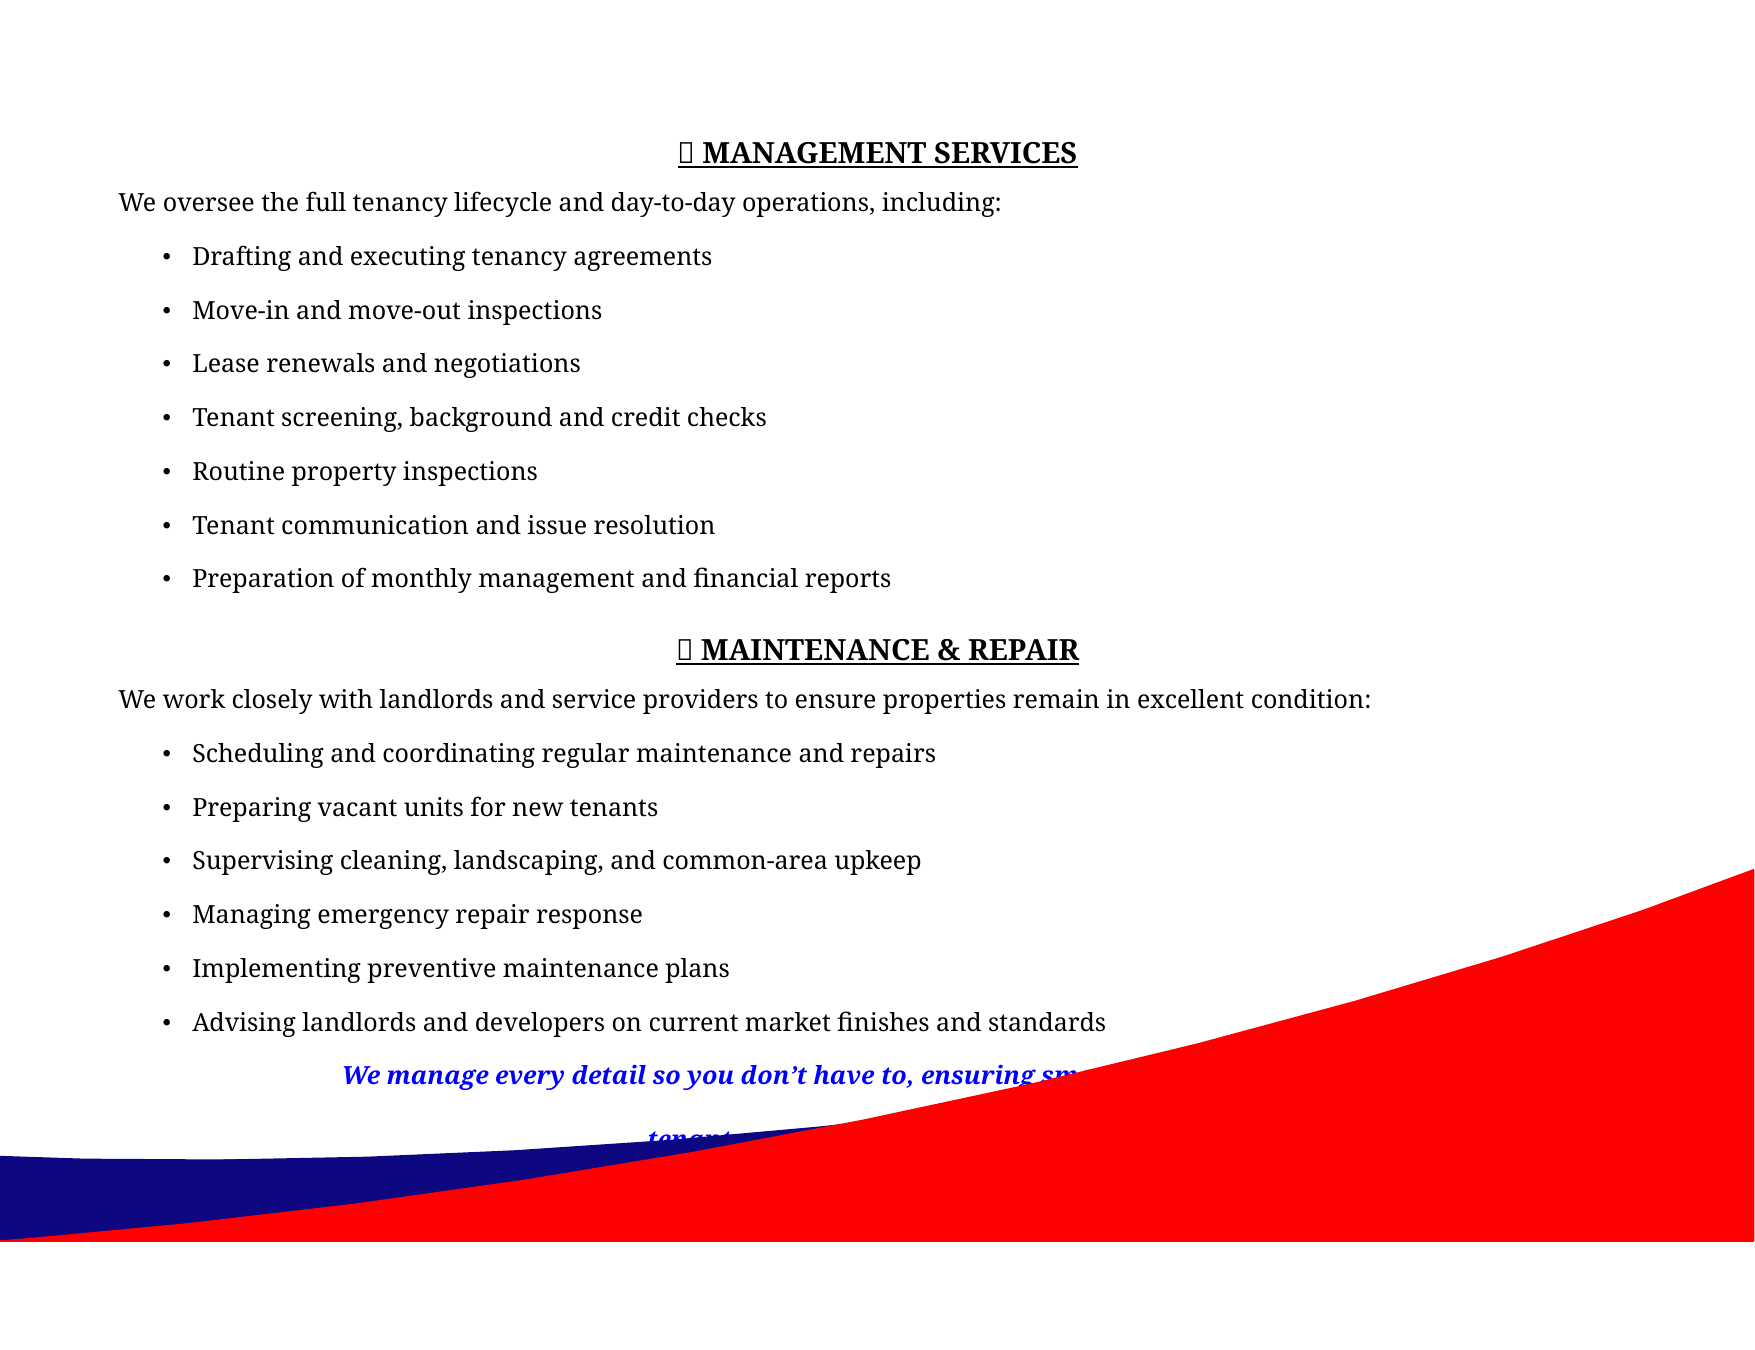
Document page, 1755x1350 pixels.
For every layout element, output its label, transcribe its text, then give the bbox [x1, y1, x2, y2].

text We manage every detail so you don’t have to, ensuring smooth operations, satisfied [177, 1058, 1132, 1092]
list Implementing preventive maintenance plans [162, 950, 1519, 984]
subtitle 🔹 MANAGEMENT SERVICES [118, 133, 1637, 172]
list Tenant screening, background and credit checks [162, 400, 1637, 434]
list Drafting and executing tenancy agreements [162, 239, 1637, 273]
list Routine property inspections [162, 454, 1637, 488]
text We oversee the full tenancy lifecycle and day-to-day operations, including: [118, 185, 1637, 219]
list Lease renewals and negotiations [162, 346, 1637, 380]
text tenants, and protected investments. [177, 1121, 850, 1156]
list Advising landlords and developers on current market finishes and standards [162, 1004, 1339, 1038]
subtitle 🔹 MAINTENANCE & REPAIR [118, 629, 1637, 669]
list Managing emergency repair response [162, 897, 1637, 931]
list Scheduling and coordinating regular maintenance and repairs [162, 735, 1637, 769]
list Preparing vacant units for new tenants [162, 789, 1637, 823]
list Supervising cleaning, landscaping, and common-area upkeep [162, 843, 1637, 877]
list Preparation of monthly management and financial reports [162, 561, 1637, 595]
list Move-in and move-out inspections [162, 292, 1637, 326]
text We work closely with landlords and service providers to ensure properties remain in excellent condition: [118, 682, 1637, 716]
list Tenant communication and issue resolution [162, 507, 1637, 541]
